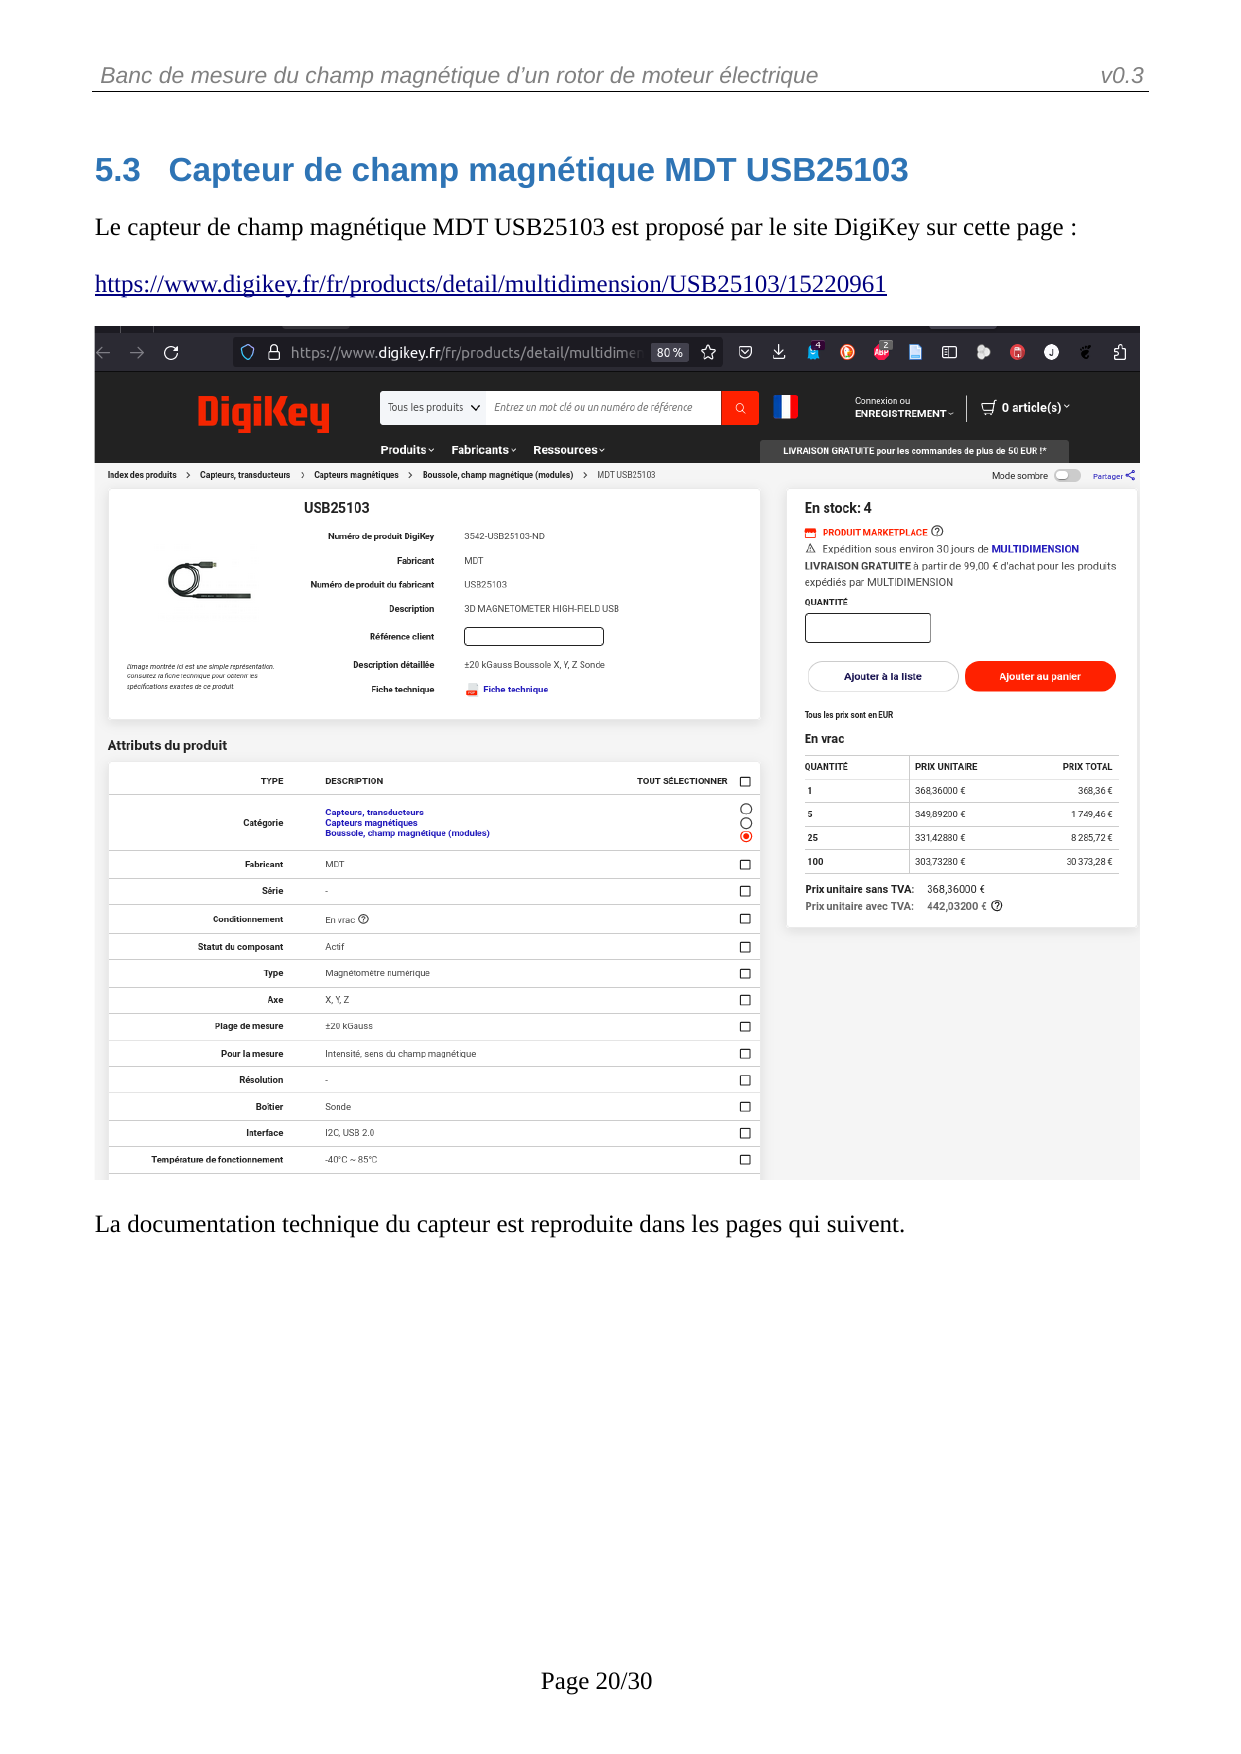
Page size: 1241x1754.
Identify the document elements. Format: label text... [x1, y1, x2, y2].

text Le capteur de champ magnétique MDT USB25103 est proposé par le site DigiKey sur cette page : [94, 212, 1146, 240]
text https://www.digikey.fr/fr/products/detail/multidimension/USB25103/15220961 [94, 269, 1146, 298]
text La documentation technique du capteur est reproduite dans les pages qui suivent. [94, 1209, 1146, 1237]
picture [94, 326, 1140, 1180]
subtitle Capteur de champ magnétique MDT USB25103 [94, 149, 1146, 188]
